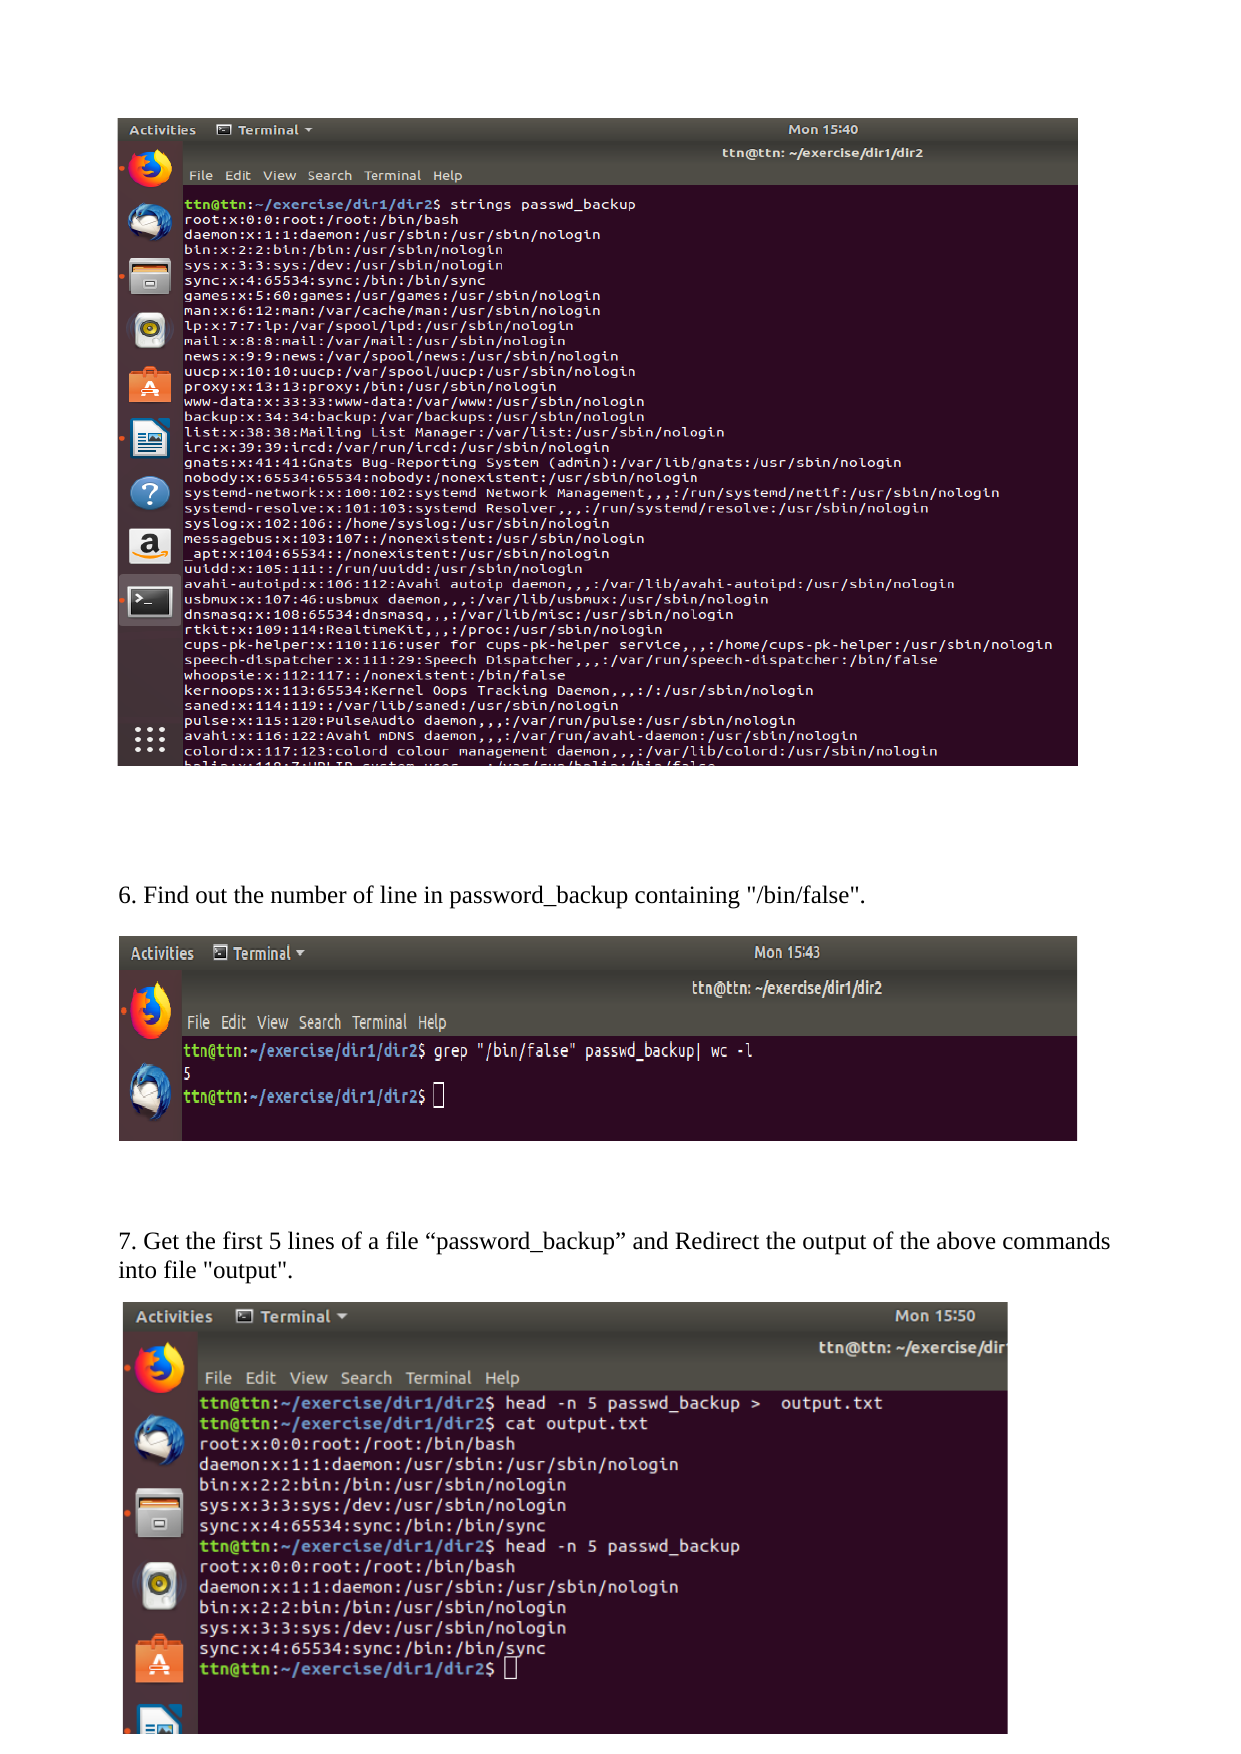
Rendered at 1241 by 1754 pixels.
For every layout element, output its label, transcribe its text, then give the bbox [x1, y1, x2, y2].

text into file "output". [118, 1255, 1122, 1284]
text 6. Find out the number of line in password_backup containing "/bin/false". [118, 881, 1122, 909]
text 7. Get the first 5 lines of a file “password_backup” and Redirect the output of the above commands [118, 1226, 1122, 1255]
picture [117, 118, 1078, 766]
